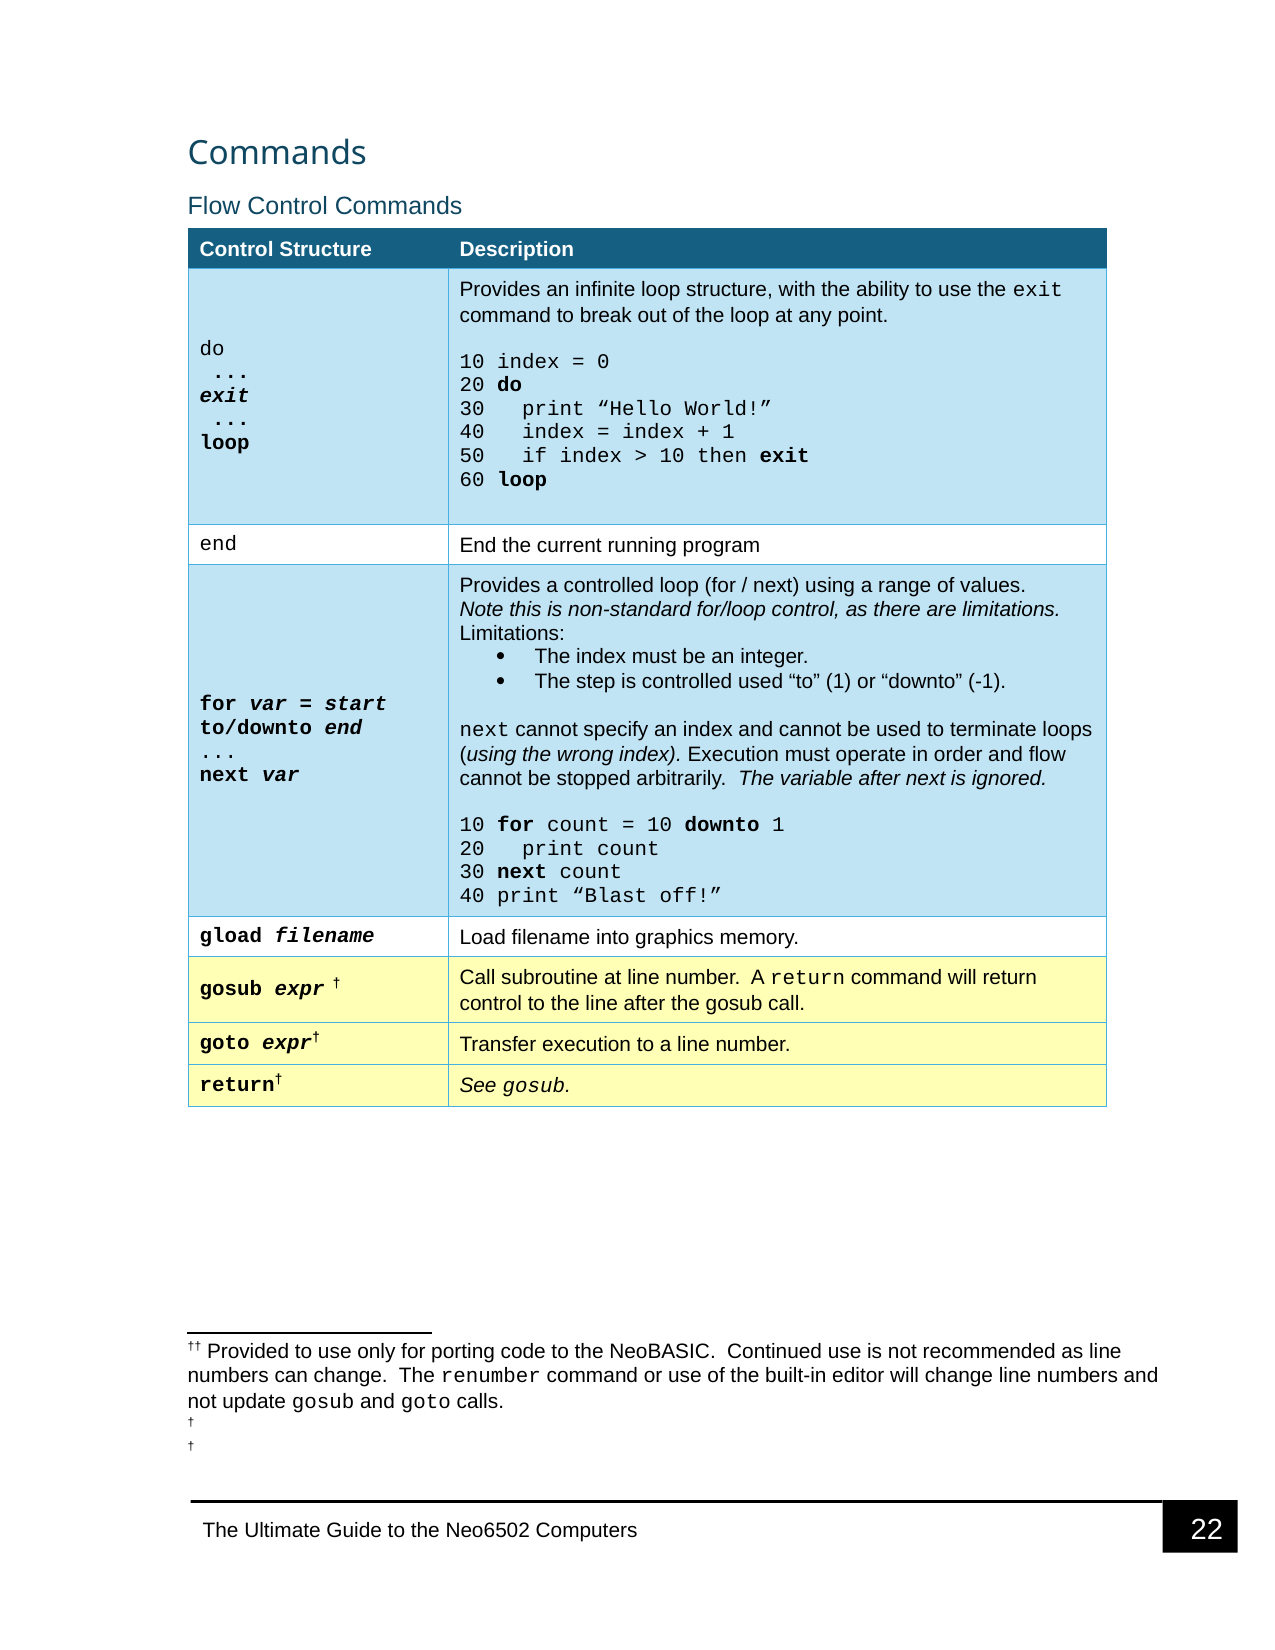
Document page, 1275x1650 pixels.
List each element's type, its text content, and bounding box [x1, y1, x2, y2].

table_header Control Structure [189, 229, 448, 268]
table_cell do ... exit ... loop [189, 269, 448, 524]
table_header Description [449, 229, 1106, 268]
table_cell See gosub. [449, 1065, 1106, 1106]
table_cell return [189, 1065, 448, 1106]
table_cell Transfer execution to a line number. [449, 1023, 1106, 1064]
subtitle Flow Control Commands [187, 191, 1162, 220]
table_cell gosub expr [189, 957, 448, 1022]
subtitle Commands [187, 129, 1162, 174]
table_cell End the current running program [449, 525, 1106, 564]
table_cell Call subroutine at line number. A return command will return control to the line after the gosub call. [449, 957, 1106, 1022]
table_cell end [189, 525, 448, 564]
table_cell gload filename [189, 917, 448, 956]
table_cell for var = start to/downto end ... next var [189, 565, 448, 916]
table_cell Provides a controlled loop (for / next) using a range of values. Note this is non-standard for/loop control, as there are limitations. Limitations: The index must be an integer. The step is controlled used “to” (1) or “downto” (-1). next cannot specify an index and cannot be used to terminate loops (using the wrong index). Execution must operate in order and flow cannot be stopped arbitrarily. The variable after next is ignored. 10 for count = 10 downto 1 20 print count 30 next count 40 print “Blast off!” [449, 565, 1106, 916]
table_cell goto expr [189, 1023, 448, 1064]
table_cell Provides an infinite loop structure, with the ability to use the exit command to break out of the loop at any point. 10 index = 0 20 do 30 print “Hello World!” 40 index = index + 1 50 if index > 10 then exit 60 loop [449, 269, 1106, 524]
table_cell Load filename into graphics memory. [449, 917, 1106, 956]
